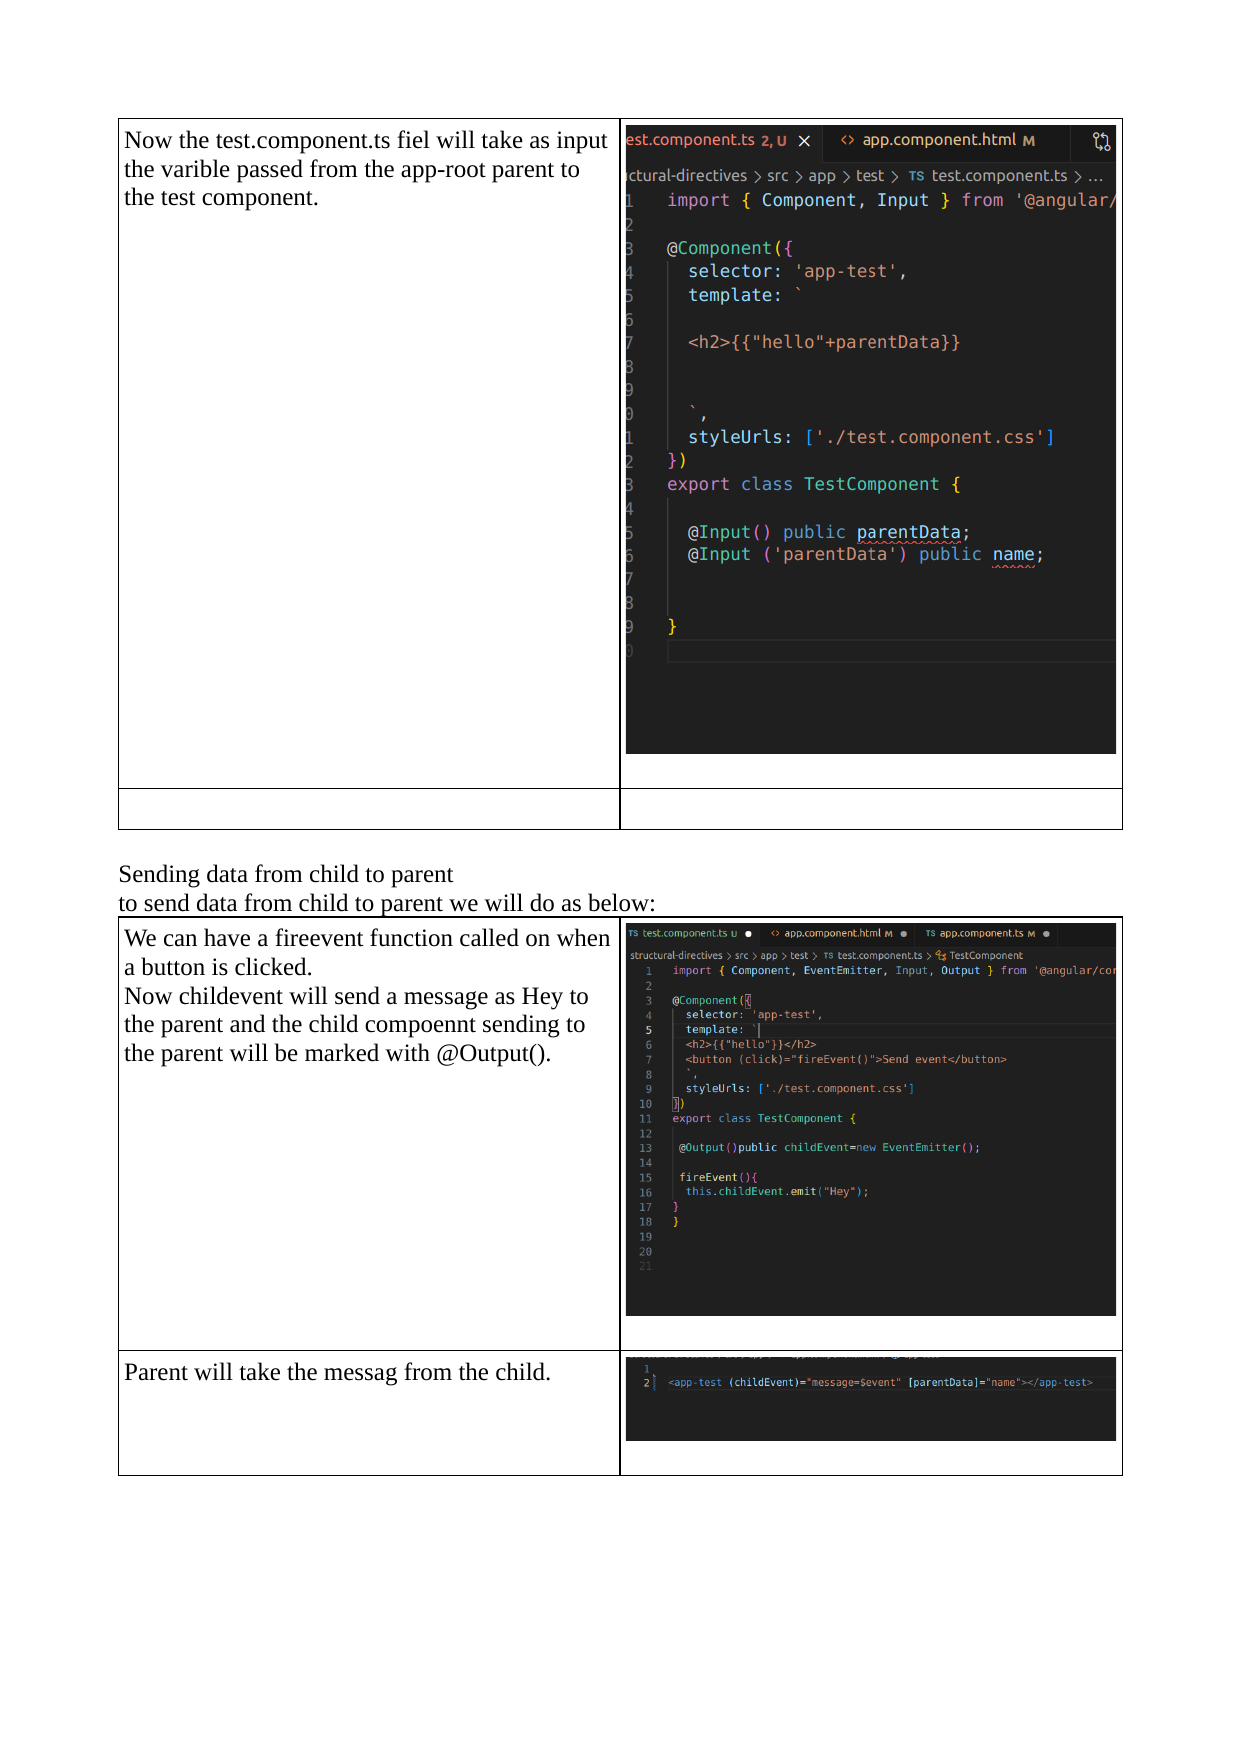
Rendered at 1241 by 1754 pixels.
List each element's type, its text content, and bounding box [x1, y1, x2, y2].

table_cell Parent will take the messag from the child. [119, 1351, 619, 1474]
table_header We can have a fireevent function called on when a button is clicked. Now childevent will send a message as Hey to the parent and the child compoennt sending to the parent will be marked with @Output(). [119, 918, 619, 1350]
table_cell [119, 789, 619, 829]
table_cell [621, 119, 1122, 788]
table_cell [621, 789, 1122, 829]
picture [625, 125, 1117, 754]
table_cell [621, 1351, 1122, 1474]
table_cell Now the test.component.ts fiel will take as input the varible passed from the app-root parent to the test component. [119, 119, 619, 788]
text to send data from child to parent we will do as below: [118, 888, 1122, 916]
picture [625, 1357, 1117, 1441]
picture [625, 923, 1117, 1316]
table_header [621, 918, 1122, 1350]
text Sending data from child to parent [118, 859, 1122, 888]
